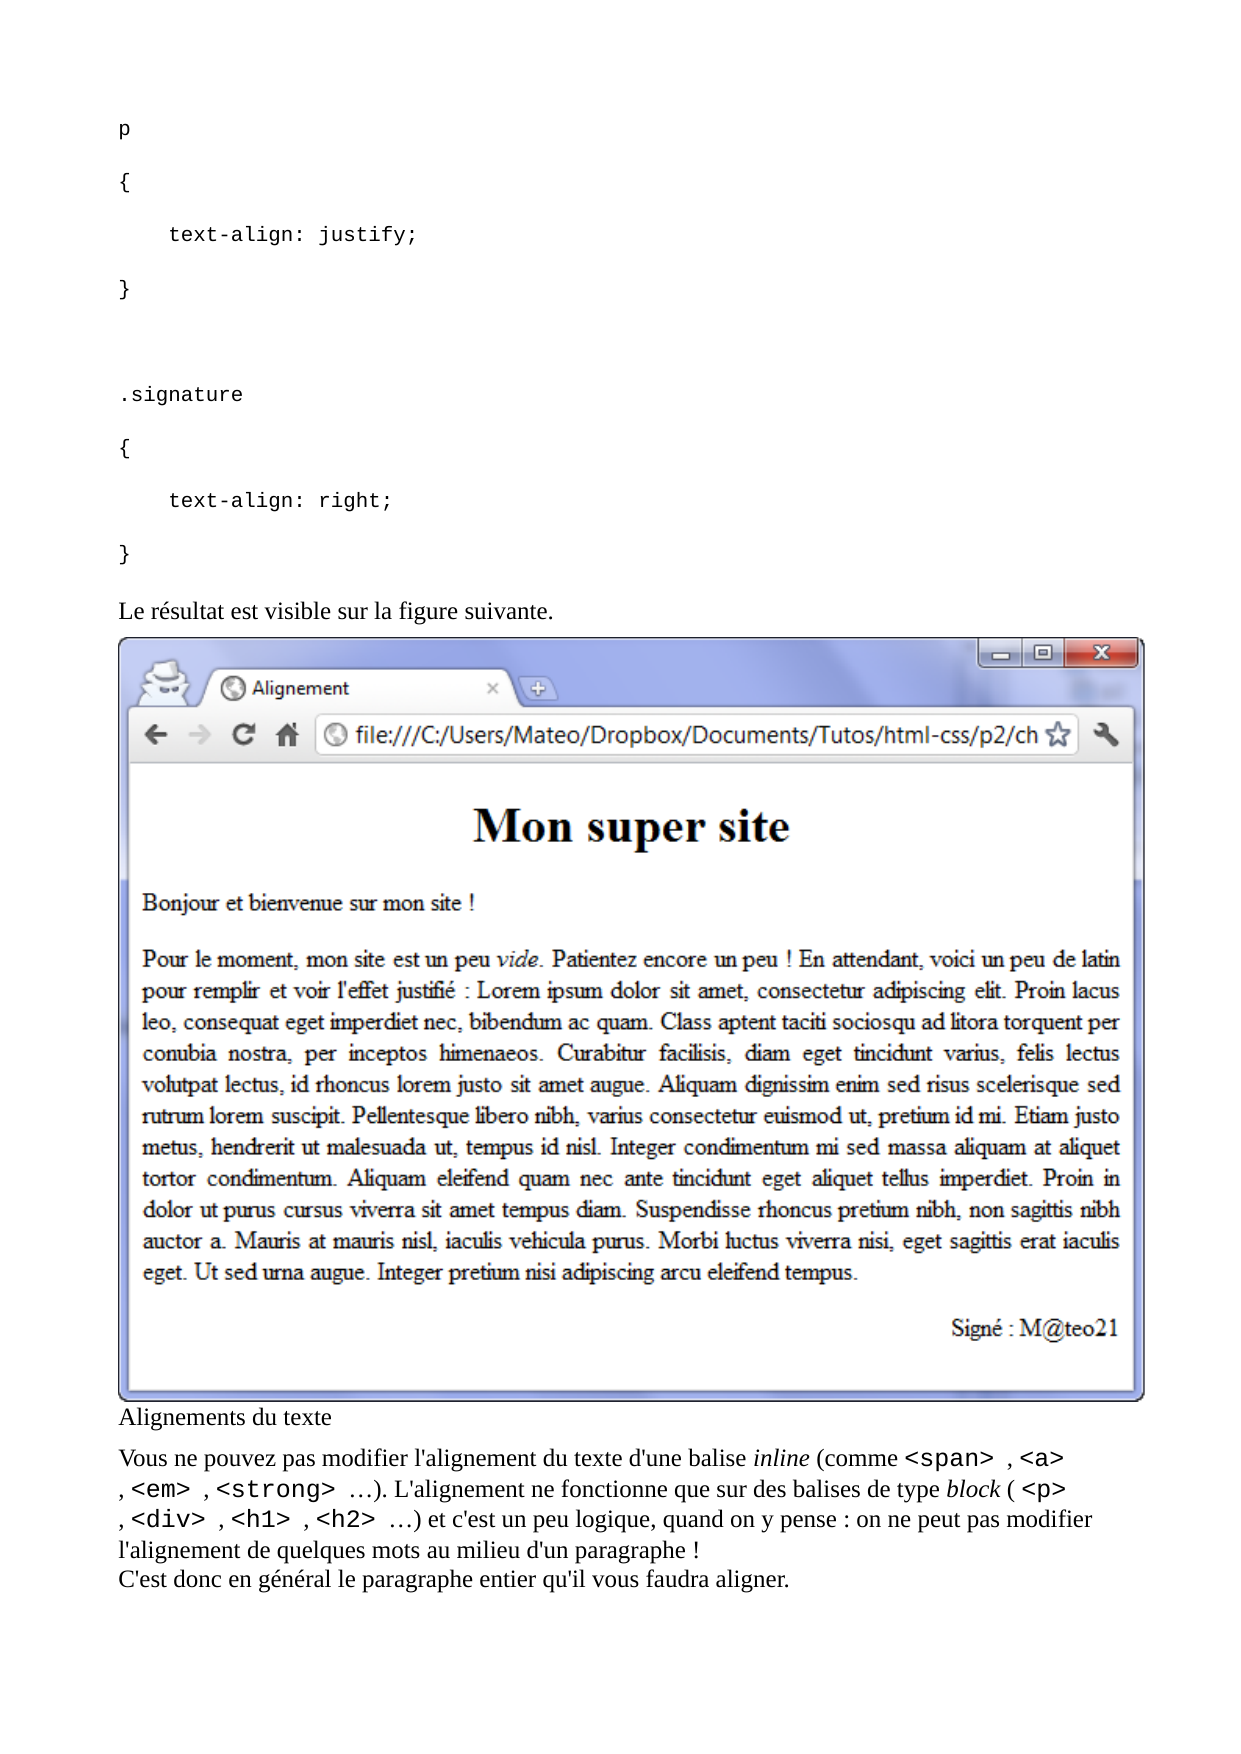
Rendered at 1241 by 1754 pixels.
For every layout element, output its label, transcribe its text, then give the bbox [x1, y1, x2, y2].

text text-align: justify; [118, 224, 1122, 248]
text { [118, 437, 1122, 461]
text } [118, 277, 1122, 301]
text Alignements du texte [118, 1402, 1122, 1430]
text } [118, 543, 1122, 567]
text .signature [118, 384, 1122, 407]
text p [118, 118, 1122, 142]
text { [118, 171, 1122, 195]
picture [118, 637, 1145, 1402]
text Vous ne pouvez pas modifier l'alignement du texte d'une balise inline (comme <span> , <a> , <em> , <strong> …). L'alignement ne fonctionne que sur des balises de type block ( <p> , <div> , <h1> , <h2> …) et c'est un peu logique, quand on y pense : on ne peut pas modifier l'alignement de quelques mots au milieu d'un paragraphe ! C'est donc en général le paragraphe entier qu'il vous faudra aligner. [118, 1443, 1122, 1593]
text text-align: right; [118, 490, 1122, 514]
text Le résultat est visible sur la figure suivante. [118, 596, 1122, 625]
